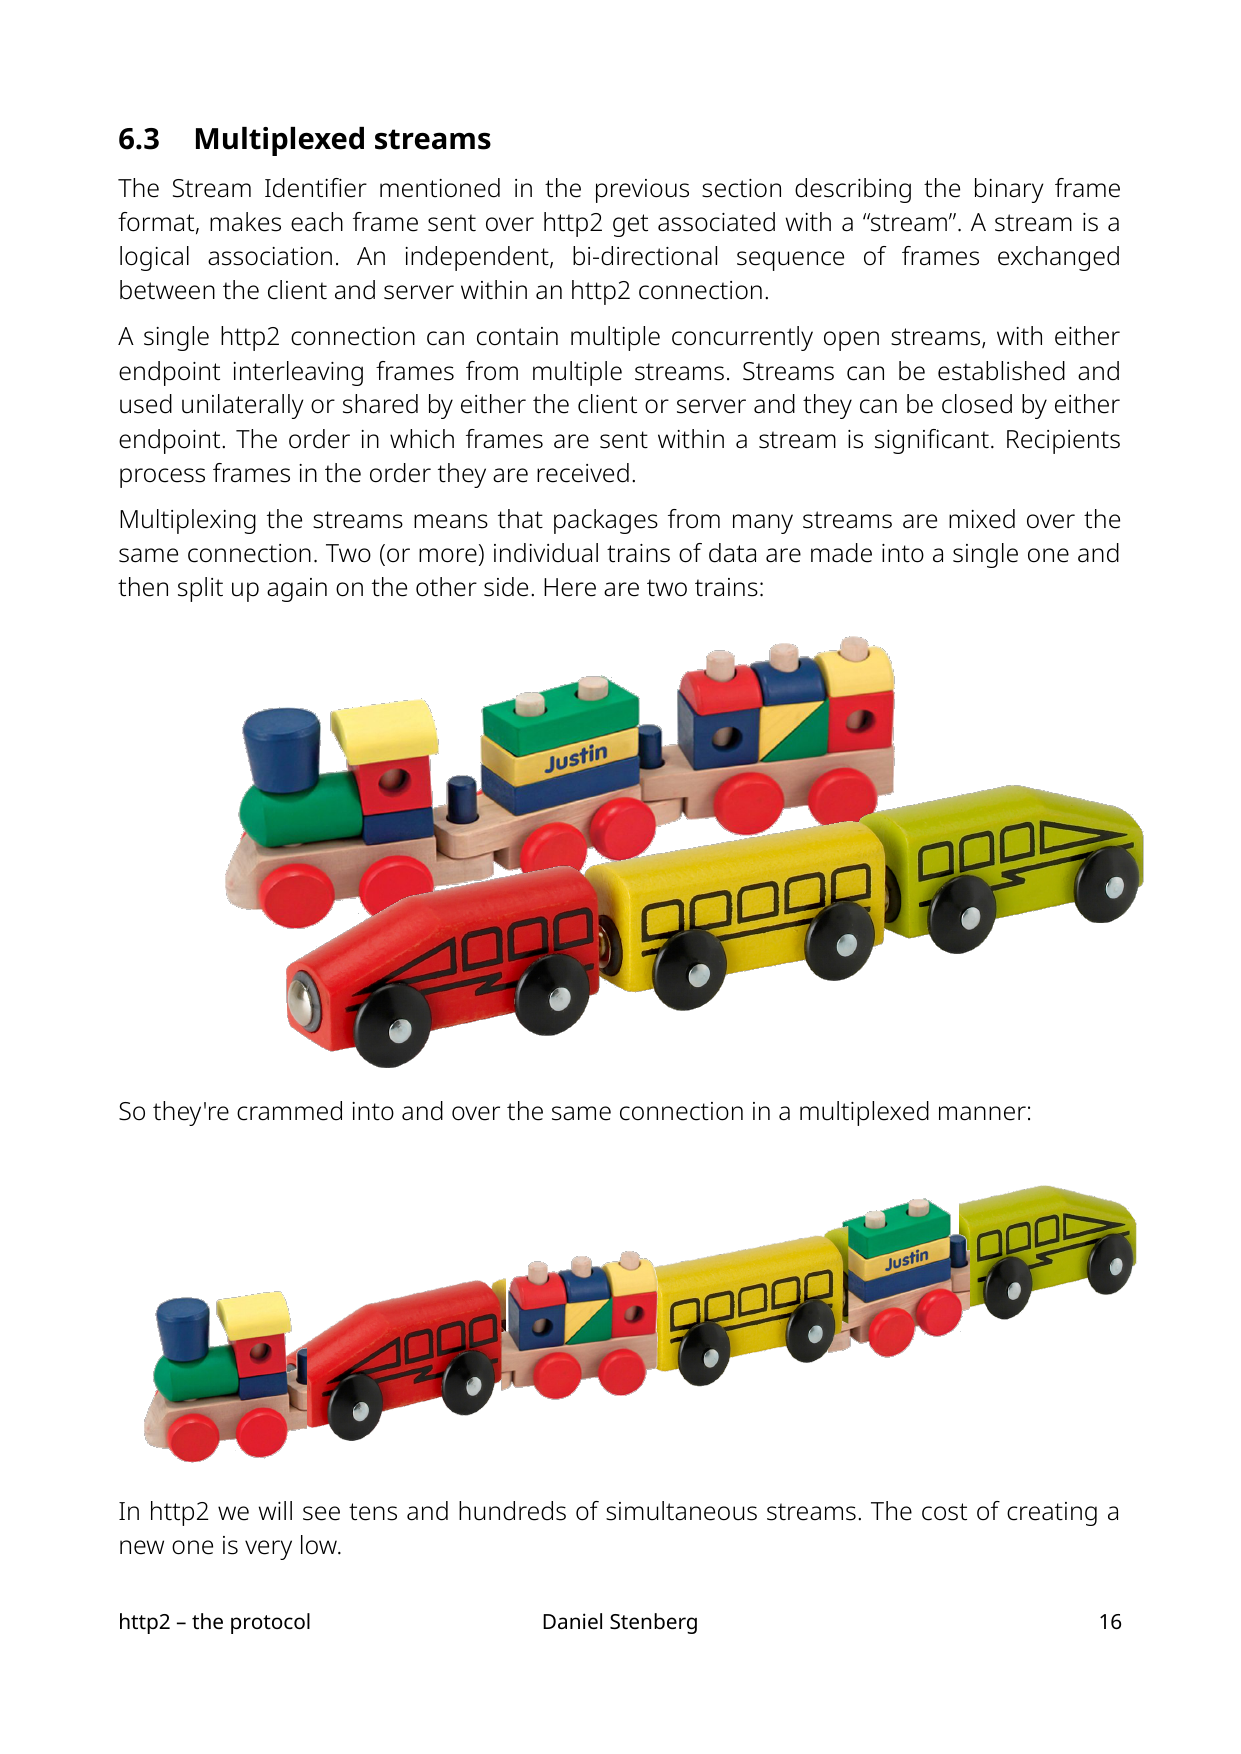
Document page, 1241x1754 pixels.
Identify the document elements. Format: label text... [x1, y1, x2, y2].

text The Stream Identifier mentioned in the previous section describing the binary frame format, makes each frame sent over http2 get associated with a “stream”. A stream is a logical association. An independent, bi-directional sequence of frames exchanged between the client and server within an http2 connection. [118, 170, 1122, 307]
subtitle Multiplexed streams [118, 118, 1122, 158]
picture [225, 636, 1144, 1068]
text So they're crammed into and over the same connection in a multiplexed manner: [118, 617, 1122, 1127]
text A single http2 connection can contain multiple concurrently open streams, with either endpoint interleaving frames from multiple streams. Streams can be established and used unilaterally or shared by either the client or server and they can be closed by either endpoint. The order in which frames are sent within a stream is significant. Recipients process frames in the order they are received. [118, 319, 1122, 489]
text Multiplexing the streams means that packages from many streams are mixed over the same connection. Two (or more) individual trains of data are made into a single one and then split up again on the other side. Here are two trains: [118, 502, 1122, 604]
text In http2 we will see tens and hundreds of simultaneous streams. The cost of creating a new one is very low. [118, 1140, 1122, 1562]
picture [127, 1157, 1168, 1494]
